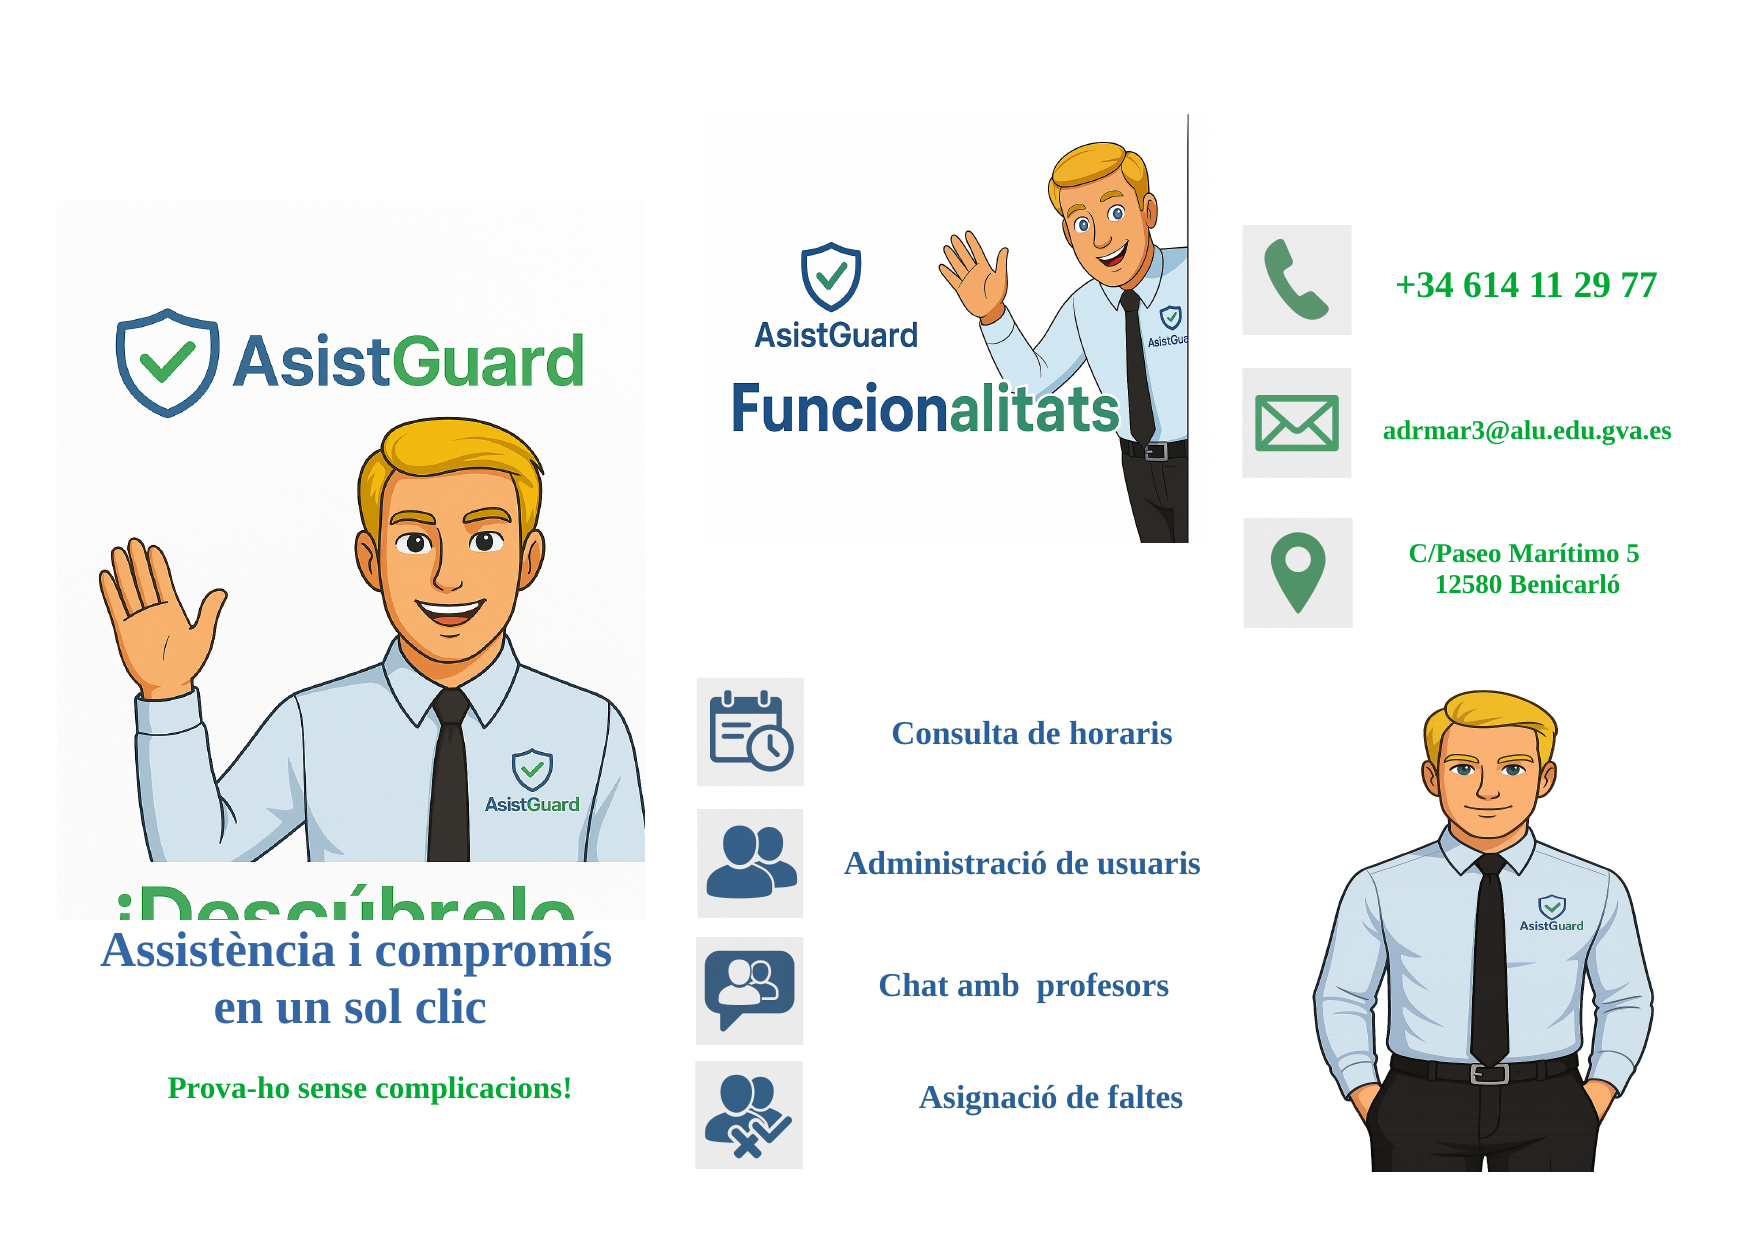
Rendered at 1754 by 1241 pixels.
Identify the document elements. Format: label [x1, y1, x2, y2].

picture [56, 201, 645, 920]
picture [1243, 518, 1353, 628]
picture [697, 809, 803, 918]
picture [695, 1061, 803, 1169]
picture [696, 678, 805, 786]
picture [1242, 368, 1352, 478]
picture [696, 937, 804, 1045]
picture [1281, 671, 1696, 1172]
picture [1242, 225, 1352, 335]
picture [701, 114, 1212, 543]
